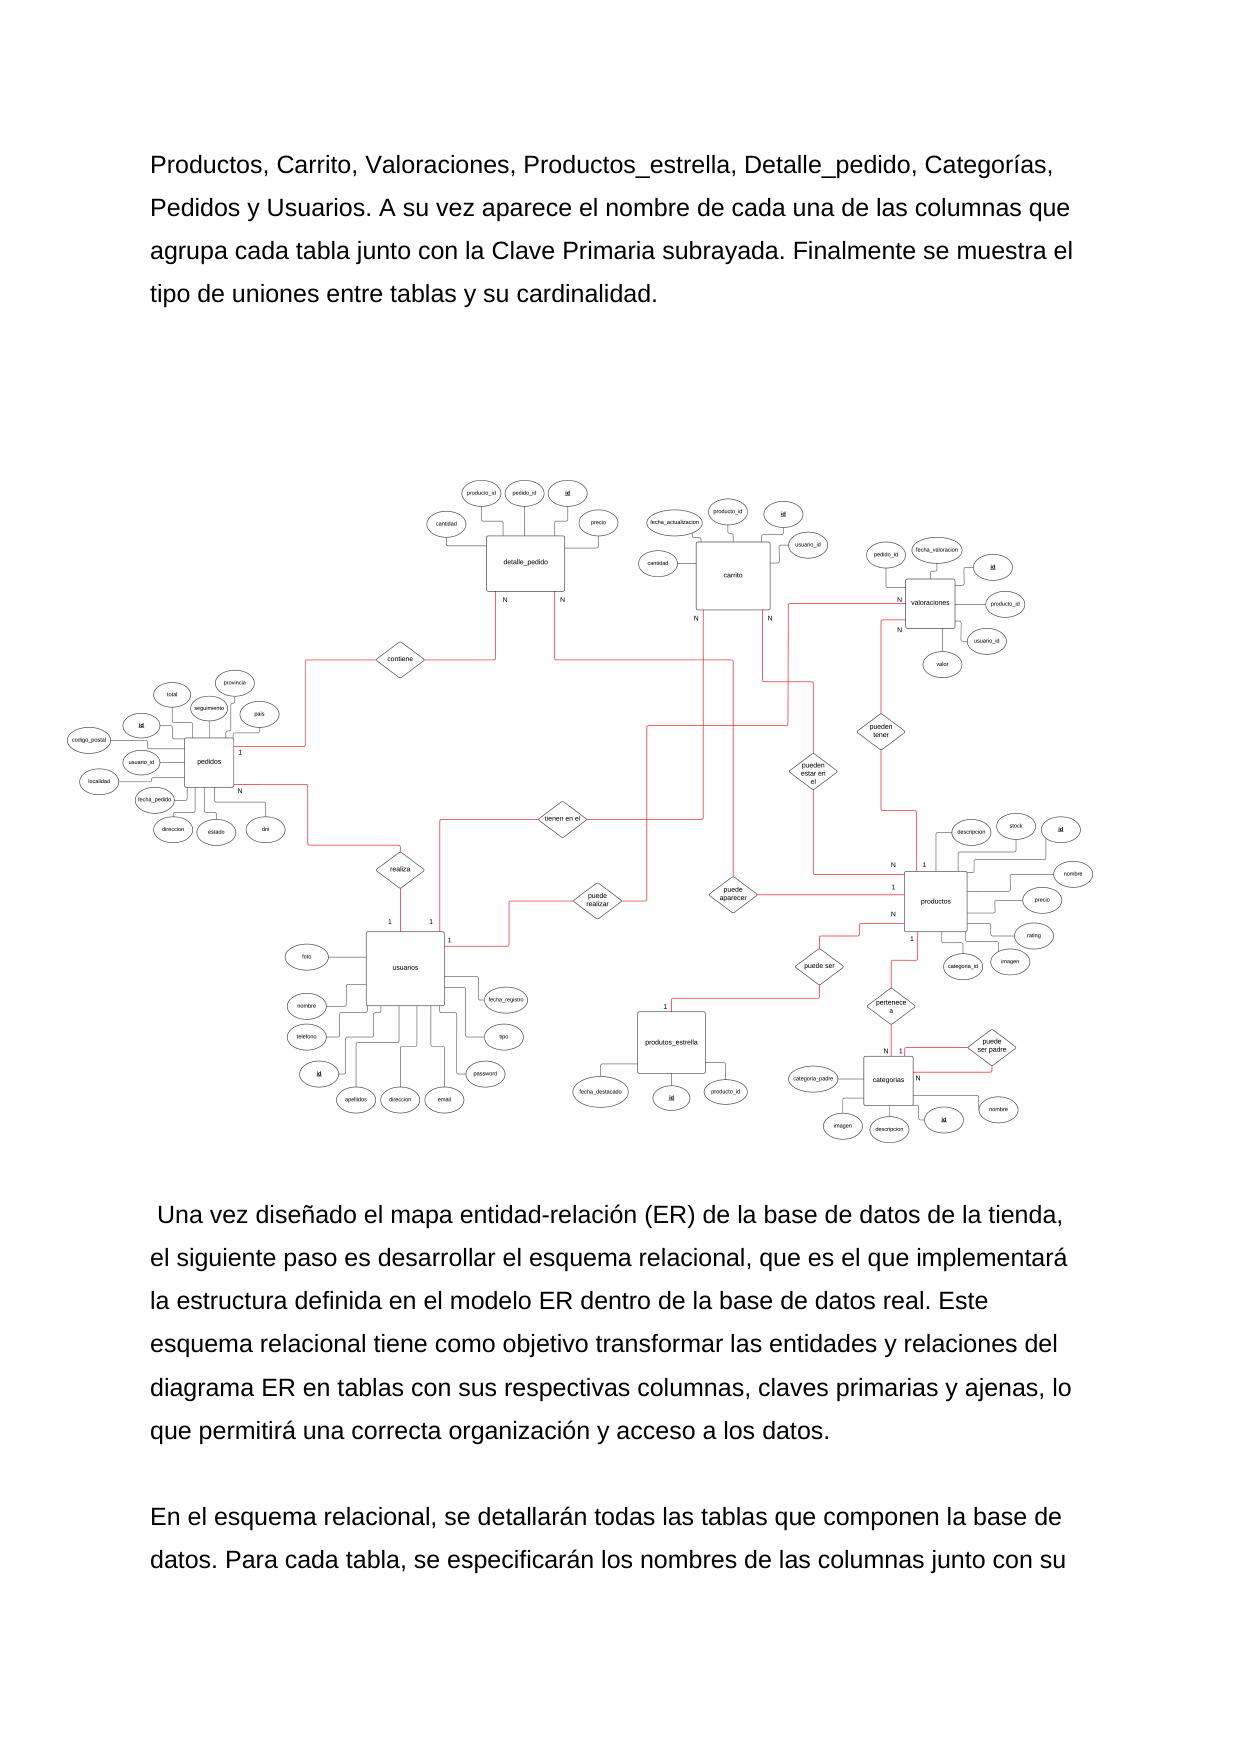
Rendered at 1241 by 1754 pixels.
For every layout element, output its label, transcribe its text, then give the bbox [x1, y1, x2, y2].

picture [55, 468, 1105, 1155]
text Productos, Carrito, Valoraciones, Productos_estrella, Detalle_pedido, Categorías, Pedidos y Usuarios. A su vez aparece el nombre de cada una de las columnas que agrupa cada tabla junto con la Clave Primaria subrayada. Finalmente se muestra el tipo de uniones entre tablas y su cardinalidad. [150, 150, 1090, 308]
text Una vez diseñado el mapa entidad-relación (ER) de la base de datos de la tienda, el siguiente paso es desarrollar el esquema relacional, que es el que implementará la estructura definida en el modelo ER dentro de la base de datos real. Este esquema relacional tiene como objetivo transformar las entidades y relaciones del diagrama ER en tablas con sus respectivas columnas, claves primarias y ajenas, lo que permitirá una correcta organización y acceso a los datos. En el esquema relacional, se detallarán todas las tablas que componen la base de datos. Para cada tabla, se especificarán los nombres de las columnas junto con su [150, 1155, 1090, 1574]
